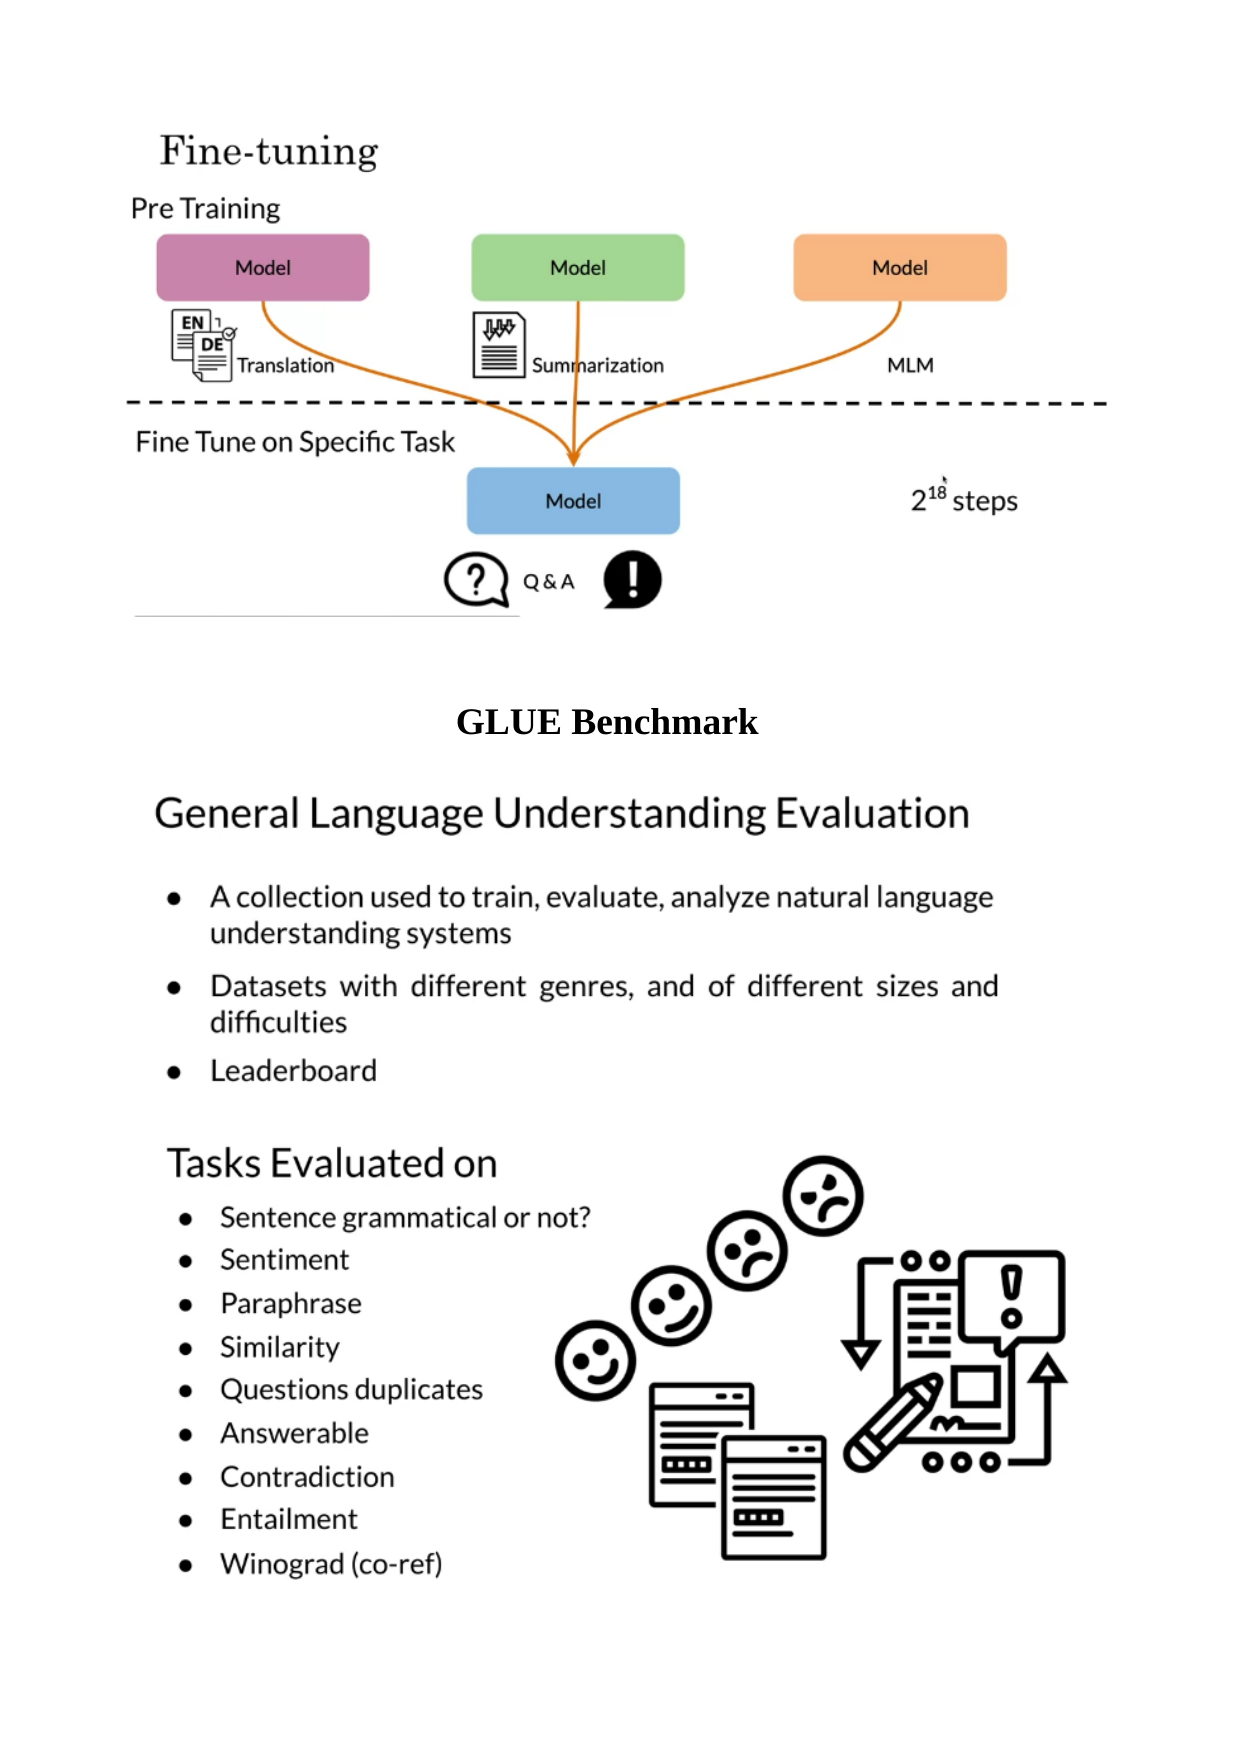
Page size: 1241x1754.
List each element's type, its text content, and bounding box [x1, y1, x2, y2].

picture [118, 1133, 1123, 1590]
picture [118, 118, 1123, 617]
subtitle GLUE Benchmark [118, 699, 1122, 742]
picture [118, 783, 1123, 1105]
